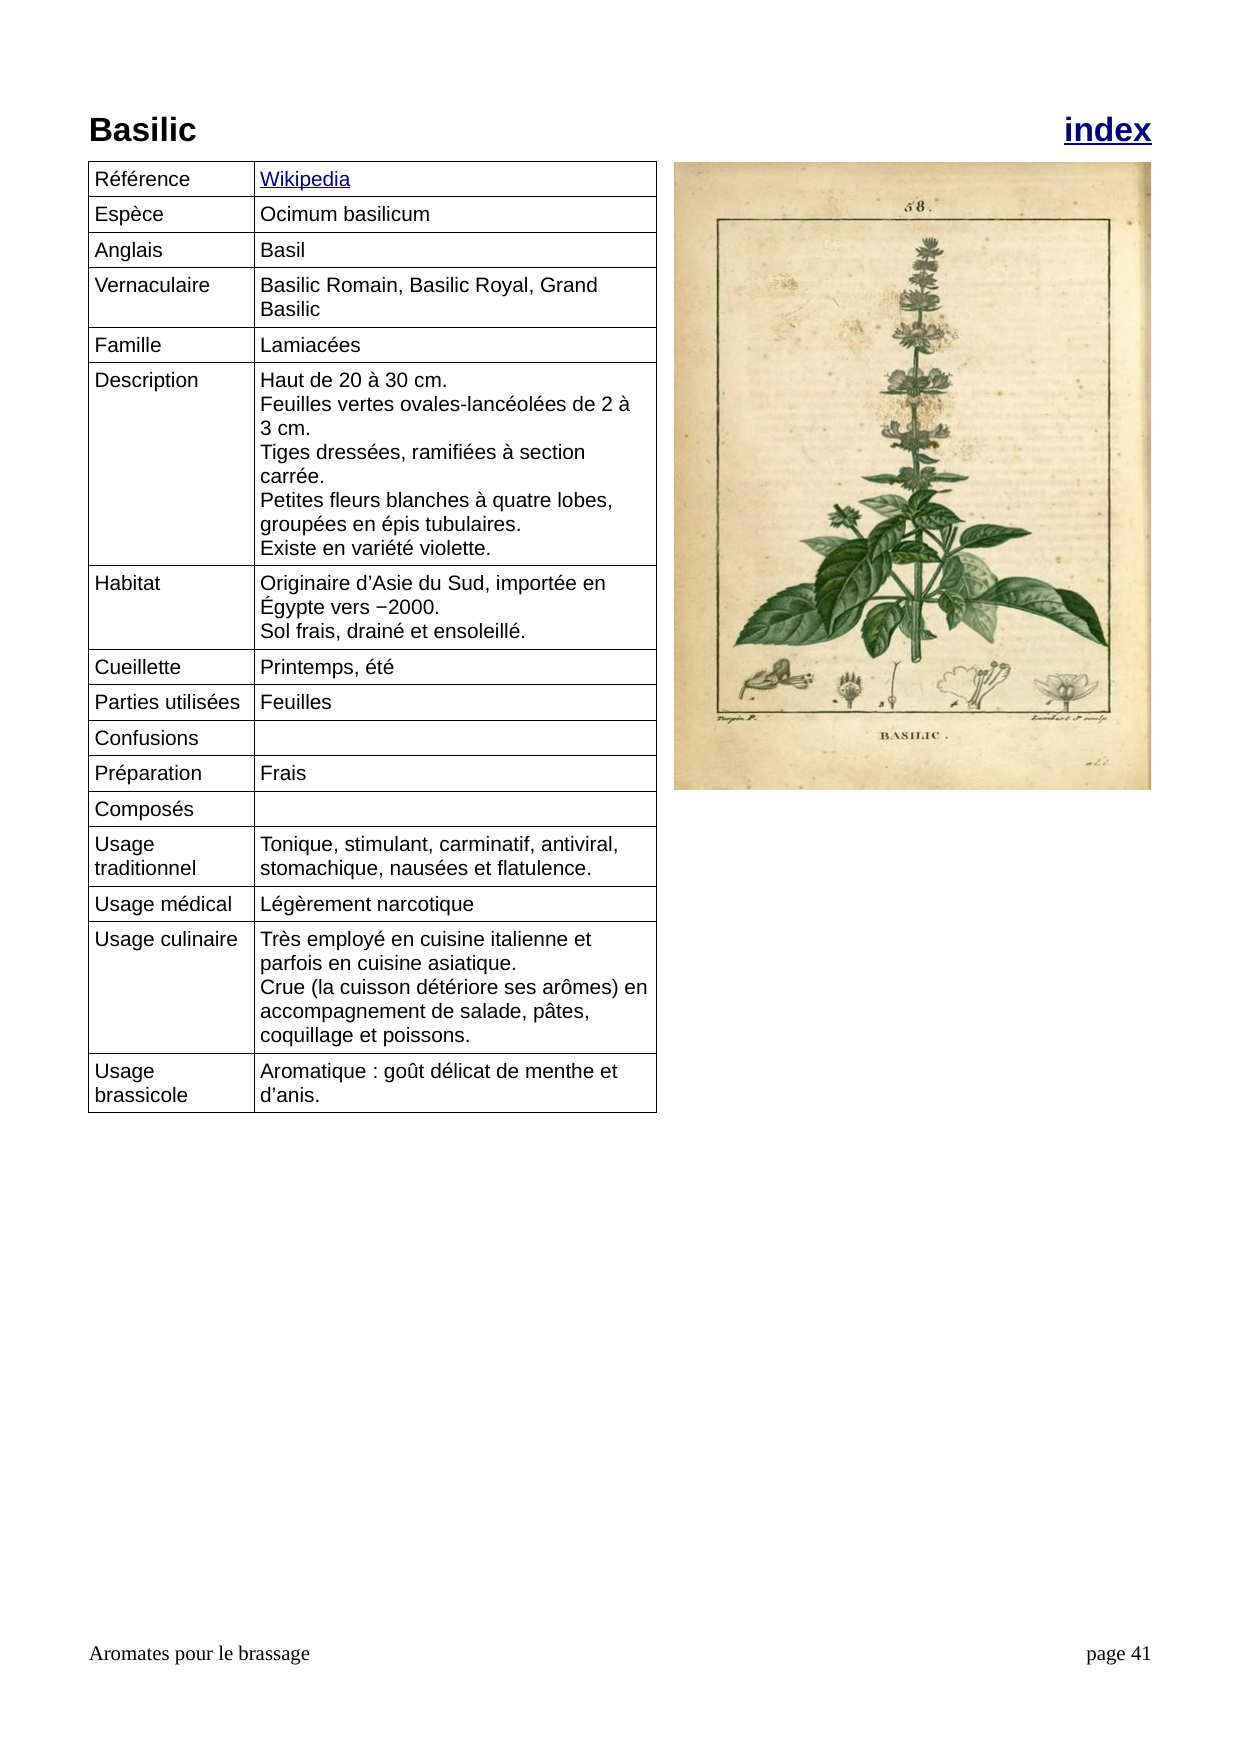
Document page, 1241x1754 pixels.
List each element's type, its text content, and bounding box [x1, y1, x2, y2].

picture [673, 162, 1152, 790]
table_cell Composés [89, 792, 254, 826]
table_cell Usage brassicole [89, 1054, 254, 1112]
subtitle Basilic index [88, 109, 1152, 148]
table_cell Originaire d’Asie du Sud, importée en Égypte vers −2000. Sol frais, drainé et ensoleillé. [255, 566, 656, 649]
table_cell Lamiacées [255, 328, 656, 362]
table_cell Feuilles [255, 685, 656, 720]
table_cell Anglais [89, 233, 254, 267]
table_cell Description [89, 363, 254, 565]
table_cell Très employé en cuisine italienne et parfois en cuisine asiatique. Crue (la cuisson détériore ses arômes) en accompagnement de salade, pâtes, coquillage et poissons. [255, 922, 656, 1053]
table_cell Basilic Romain, Basilic Royal, Grand Basilic [255, 268, 656, 327]
table_cell Frais [255, 756, 656, 791]
table_cell Aromatique : goût délicat de menthe et d’anis. [255, 1054, 656, 1112]
table_cell [255, 721, 656, 755]
table_cell Basil [255, 233, 656, 267]
table_cell [255, 792, 656, 826]
table_cell Préparation [89, 756, 254, 791]
table_cell Espèce [89, 197, 254, 232]
table_cell Habitat [89, 566, 254, 649]
table_cell Famille [89, 328, 254, 362]
table_cell Vernaculaire [89, 268, 254, 327]
table_cell Cueillette [89, 650, 254, 684]
table_cell Printemps, été [255, 650, 656, 684]
table_cell Usage traditionnel [89, 827, 254, 886]
table_header Wikipedia [255, 162, 656, 196]
table_cell Usage médical [89, 887, 254, 921]
table_cell Parties utilisées [89, 685, 254, 720]
table_cell Légèrement narcotique [255, 887, 656, 921]
table_cell Confusions [89, 721, 254, 755]
table_cell Usage culinaire [89, 922, 254, 1053]
table_cell Ocimum basilicum [255, 197, 656, 232]
table_cell Haut de 20 à 30 cm. Feuilles vertes ovales-lancéolées de 2 à 3 cm. Tiges dressées, ramifiées à section carrée. Petites fleurs blanches à quatre lobes, groupées en épis tubulaires. Existe en variété violette. [255, 363, 656, 565]
table_header Référence [89, 162, 254, 196]
table_cell Tonique, stimulant, carminatif, antiviral, stomachique, nausées et flatulence. [255, 827, 656, 886]
